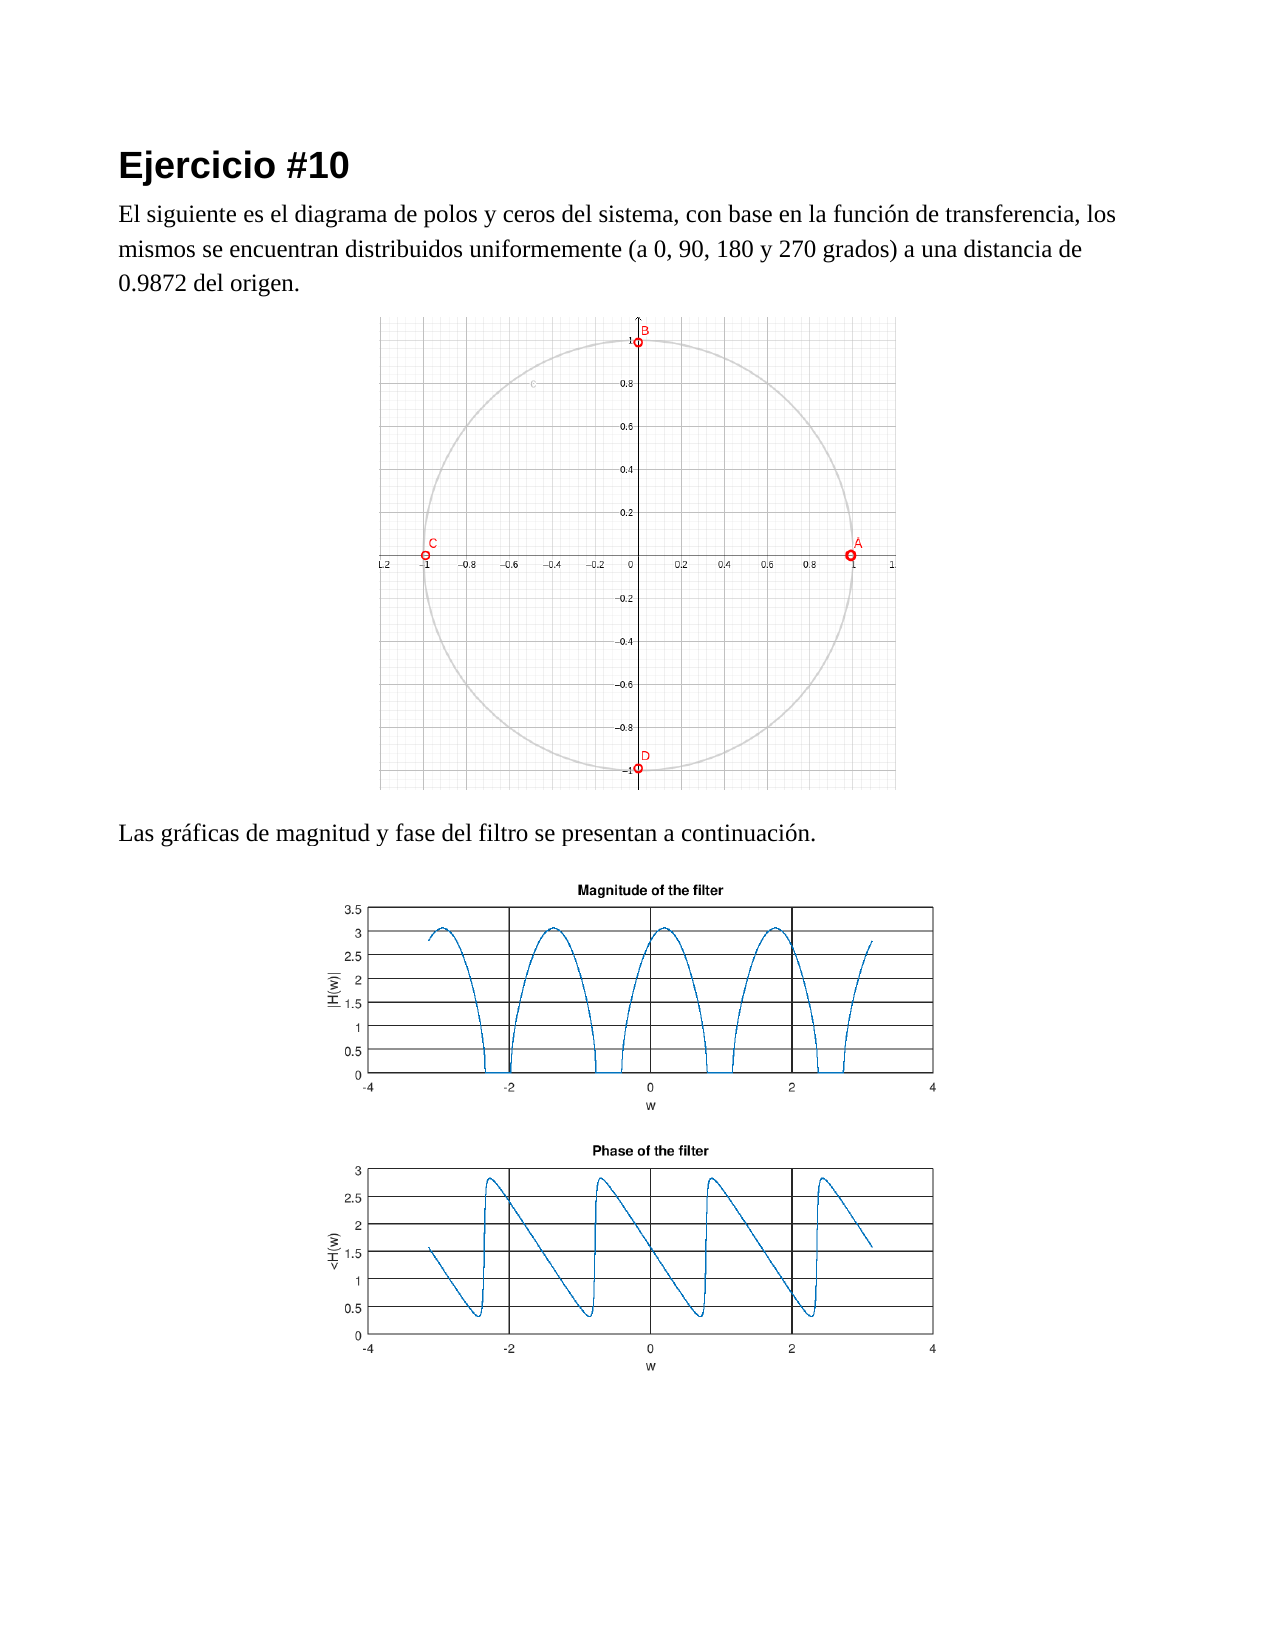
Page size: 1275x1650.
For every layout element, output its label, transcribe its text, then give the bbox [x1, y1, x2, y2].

text Las gráficas de magnitud y fase del filtro se presentan a continuación. [118, 818, 1157, 847]
text El siguiente es el diagrama de polos y ceros del sistema, con base en la función de transferencia, los mismos se encuentran distribuidos uniformemente (a 0, 90, 180 y 270 grados) a una distancia de 0.9872 del origen. [118, 199, 1157, 297]
picture [379, 317, 896, 790]
subtitle Ejercicio #10 [118, 143, 1157, 187]
picture [273, 846, 1002, 1394]
